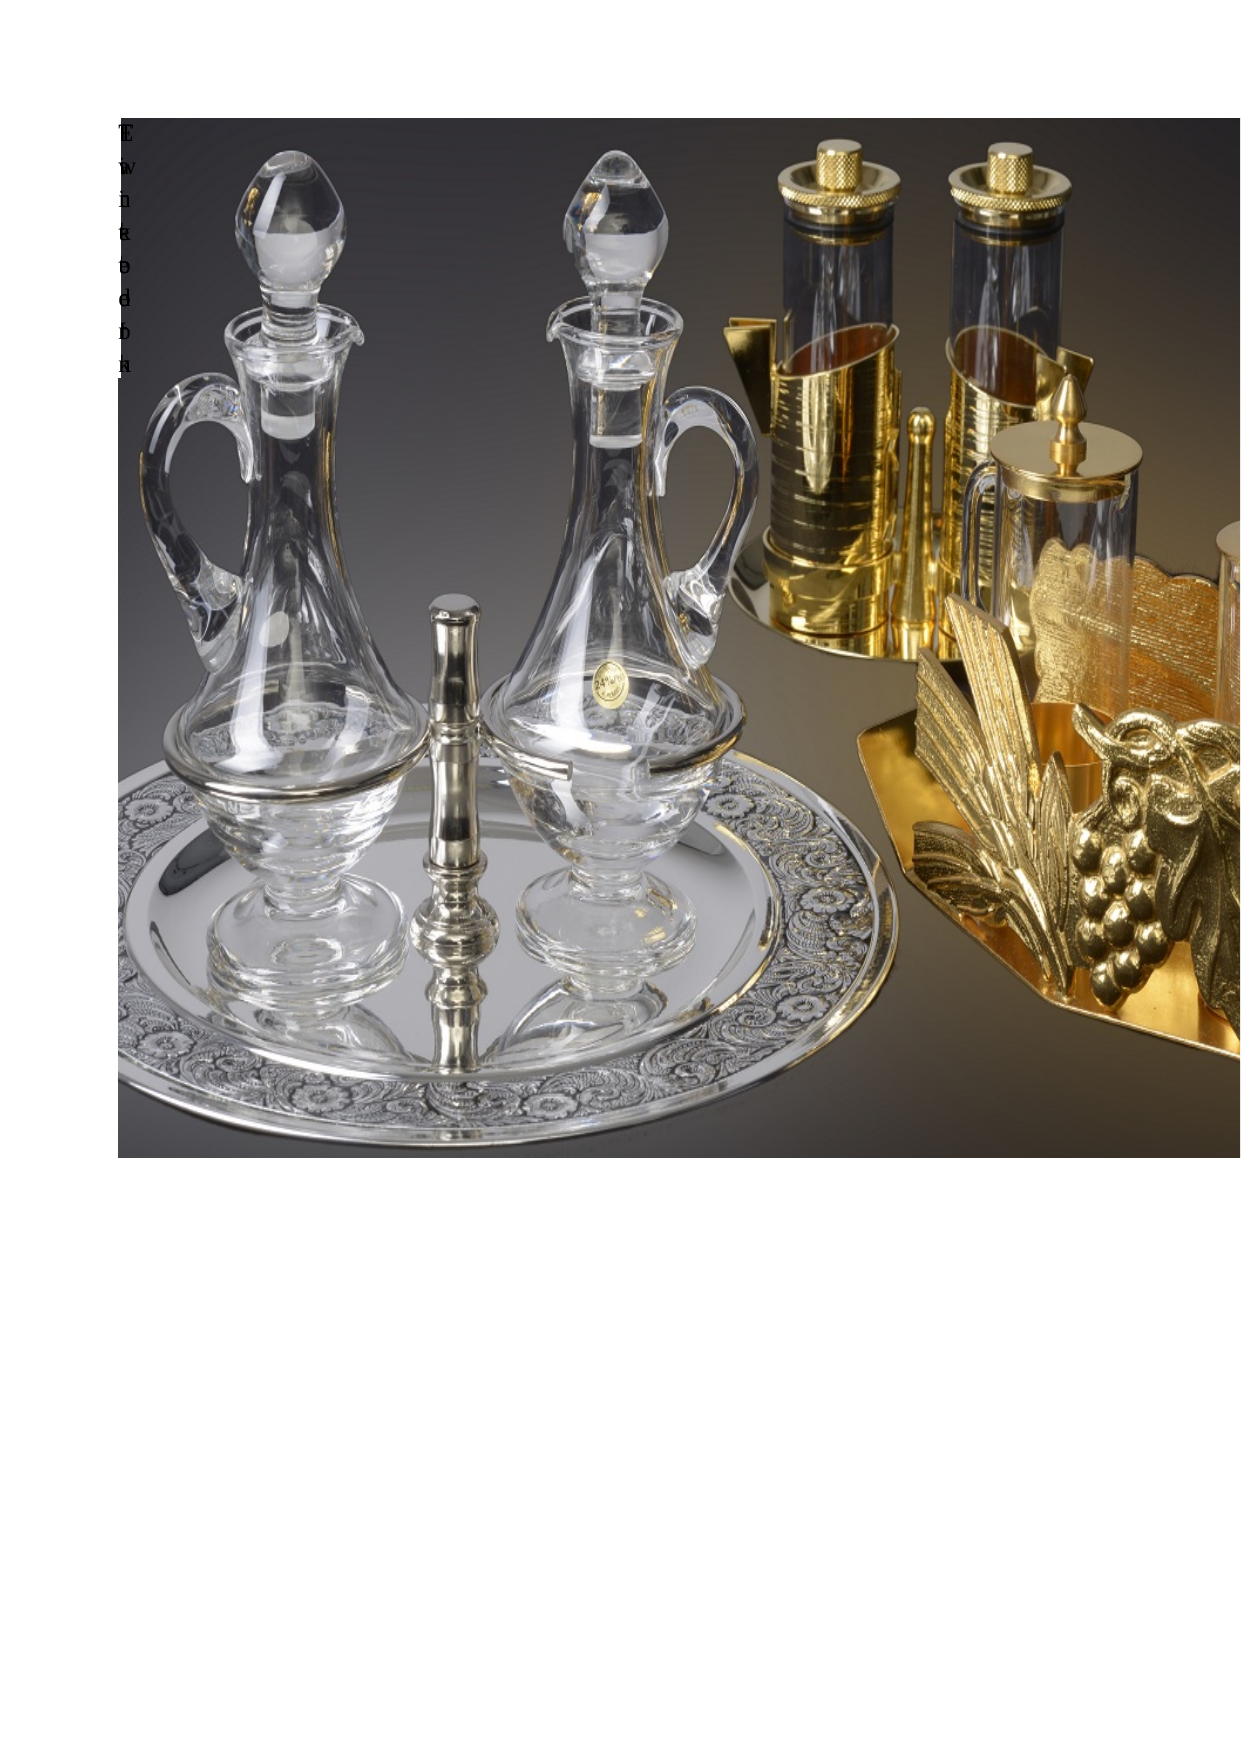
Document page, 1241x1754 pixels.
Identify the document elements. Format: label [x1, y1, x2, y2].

picture [118, 118, 1241, 1158]
